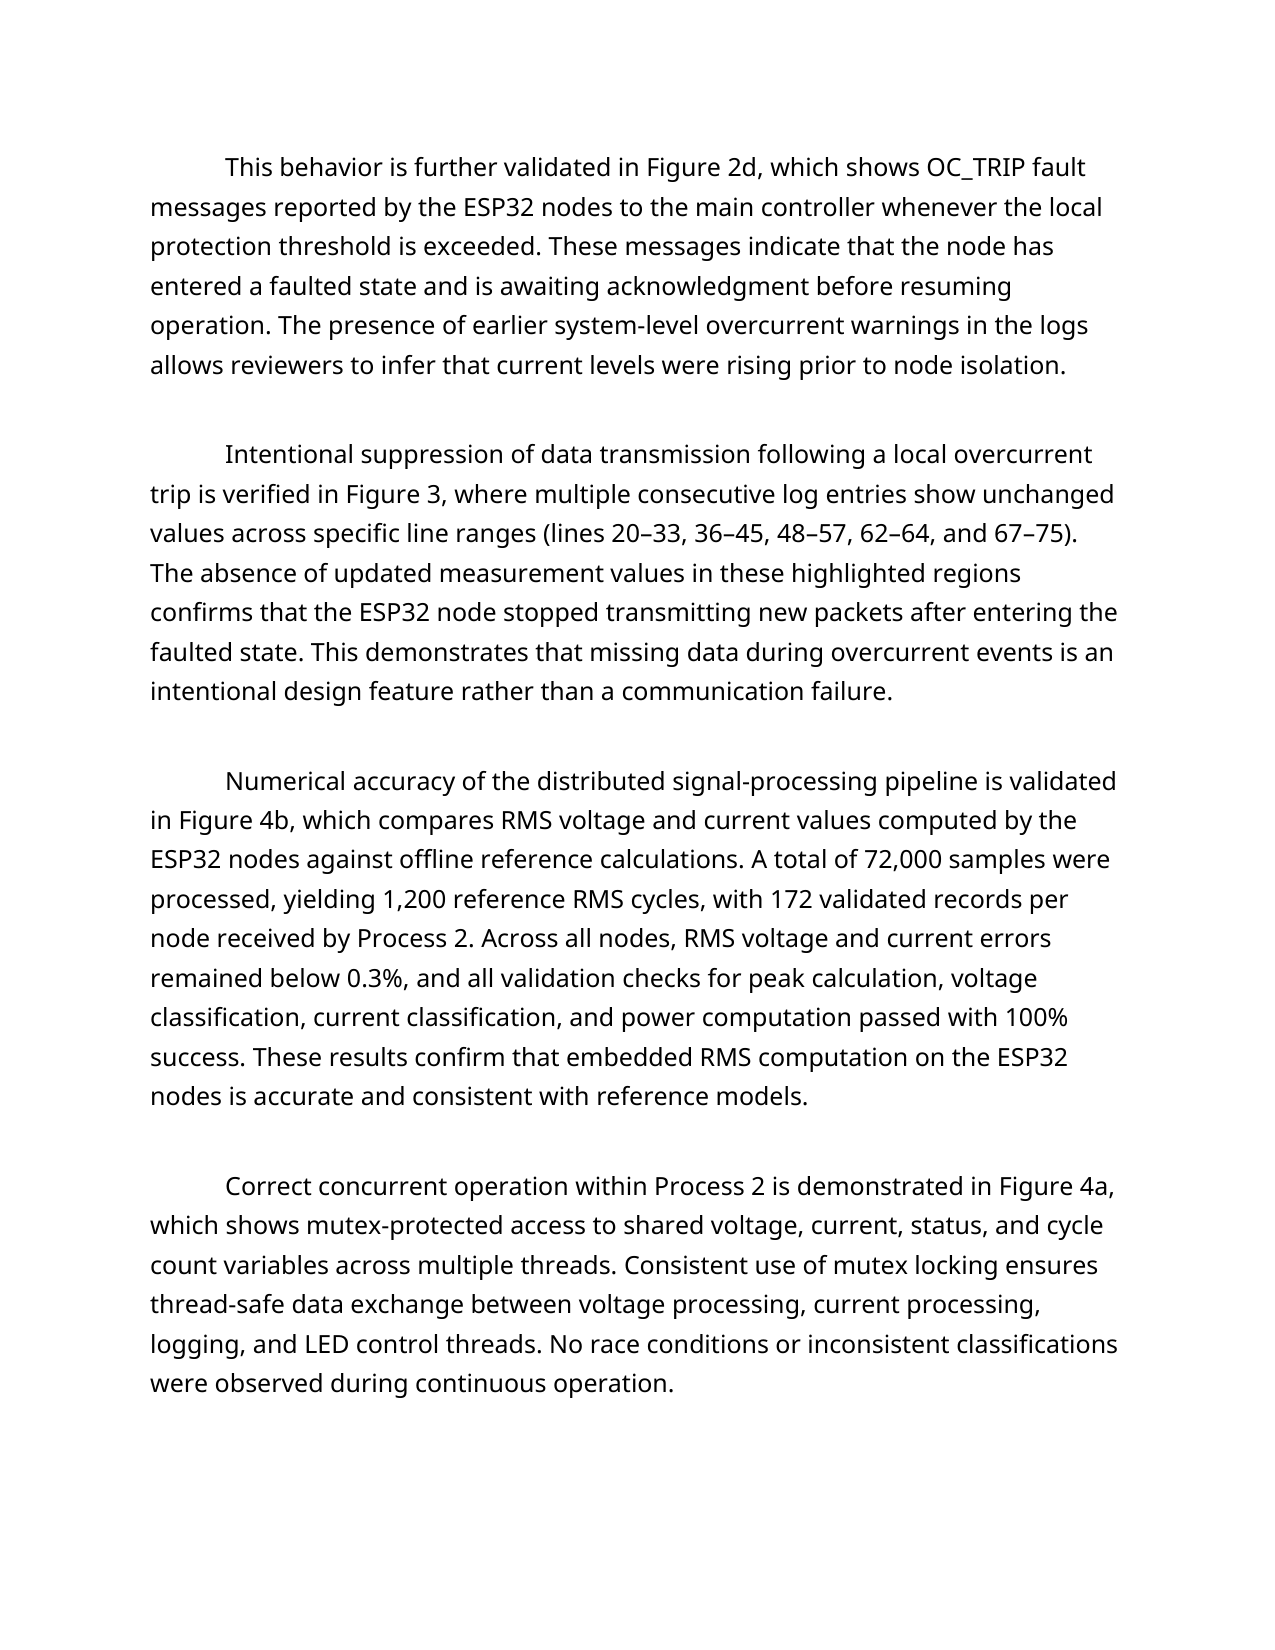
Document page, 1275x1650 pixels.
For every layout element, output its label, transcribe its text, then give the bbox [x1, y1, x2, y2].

text This behavior is further validated in Figure 2d, which shows OC_TRIP fault messages reported by the ESP32 nodes to the main controller whenever the local protection threshold is exceeded. These messages indicate that the node has entered a faulted state and is awaiting acknowledgment before resuming operation. The presence of earlier system-level overcurrent warnings in the logs allows reviewers to infer that current levels were rising prior to node isolation. [150, 150, 1125, 381]
text Numerical accuracy of the distributed signal-processing pipeline is validated in Figure 4b, which compares RMS voltage and current values computed by the ESP32 nodes against offline reference calculations. A total of 72,000 samples were processed, yielding 1,200 reference RMS cycles, with 172 validated records per node received by Process 2. Across all nodes, RMS voltage and current errors remained below 0.3%, and all validation checks for peak calculation, voltage classification, current classification, and power computation passed with 100% success. These results confirm that embedded RMS computation on the ESP32 nodes is accurate and consistent with reference models. [150, 763, 1125, 1113]
text Correct concurrent operation within Process 2 is demonstrated in Figure 4a, which shows mutex-protected access to shared voltage, current, status, and cycle count variables across multiple threads. Consistent use of mutex locking ensures thread-safe data exchange between voltage processing, current processing, logging, and LED control threads. No race conditions or inconsistent classifications were observed during continuous operation. [150, 1168, 1125, 1400]
text Intentional suppression of data transmission following a local overcurrent trip is verified in Figure 3, where multiple consecutive log entries show unchanged values across specific line ranges (lines 20–33, 36–45, 48–57, 62–64, and 67–75). The absence of updated measurement values in these highlighted regions confirms that the ESP32 node stopped transmitting new packets after entering the faulted state. This demonstrates that missing data during overcurrent events is an intentional design feature rather than a communication failure. [150, 437, 1125, 708]
